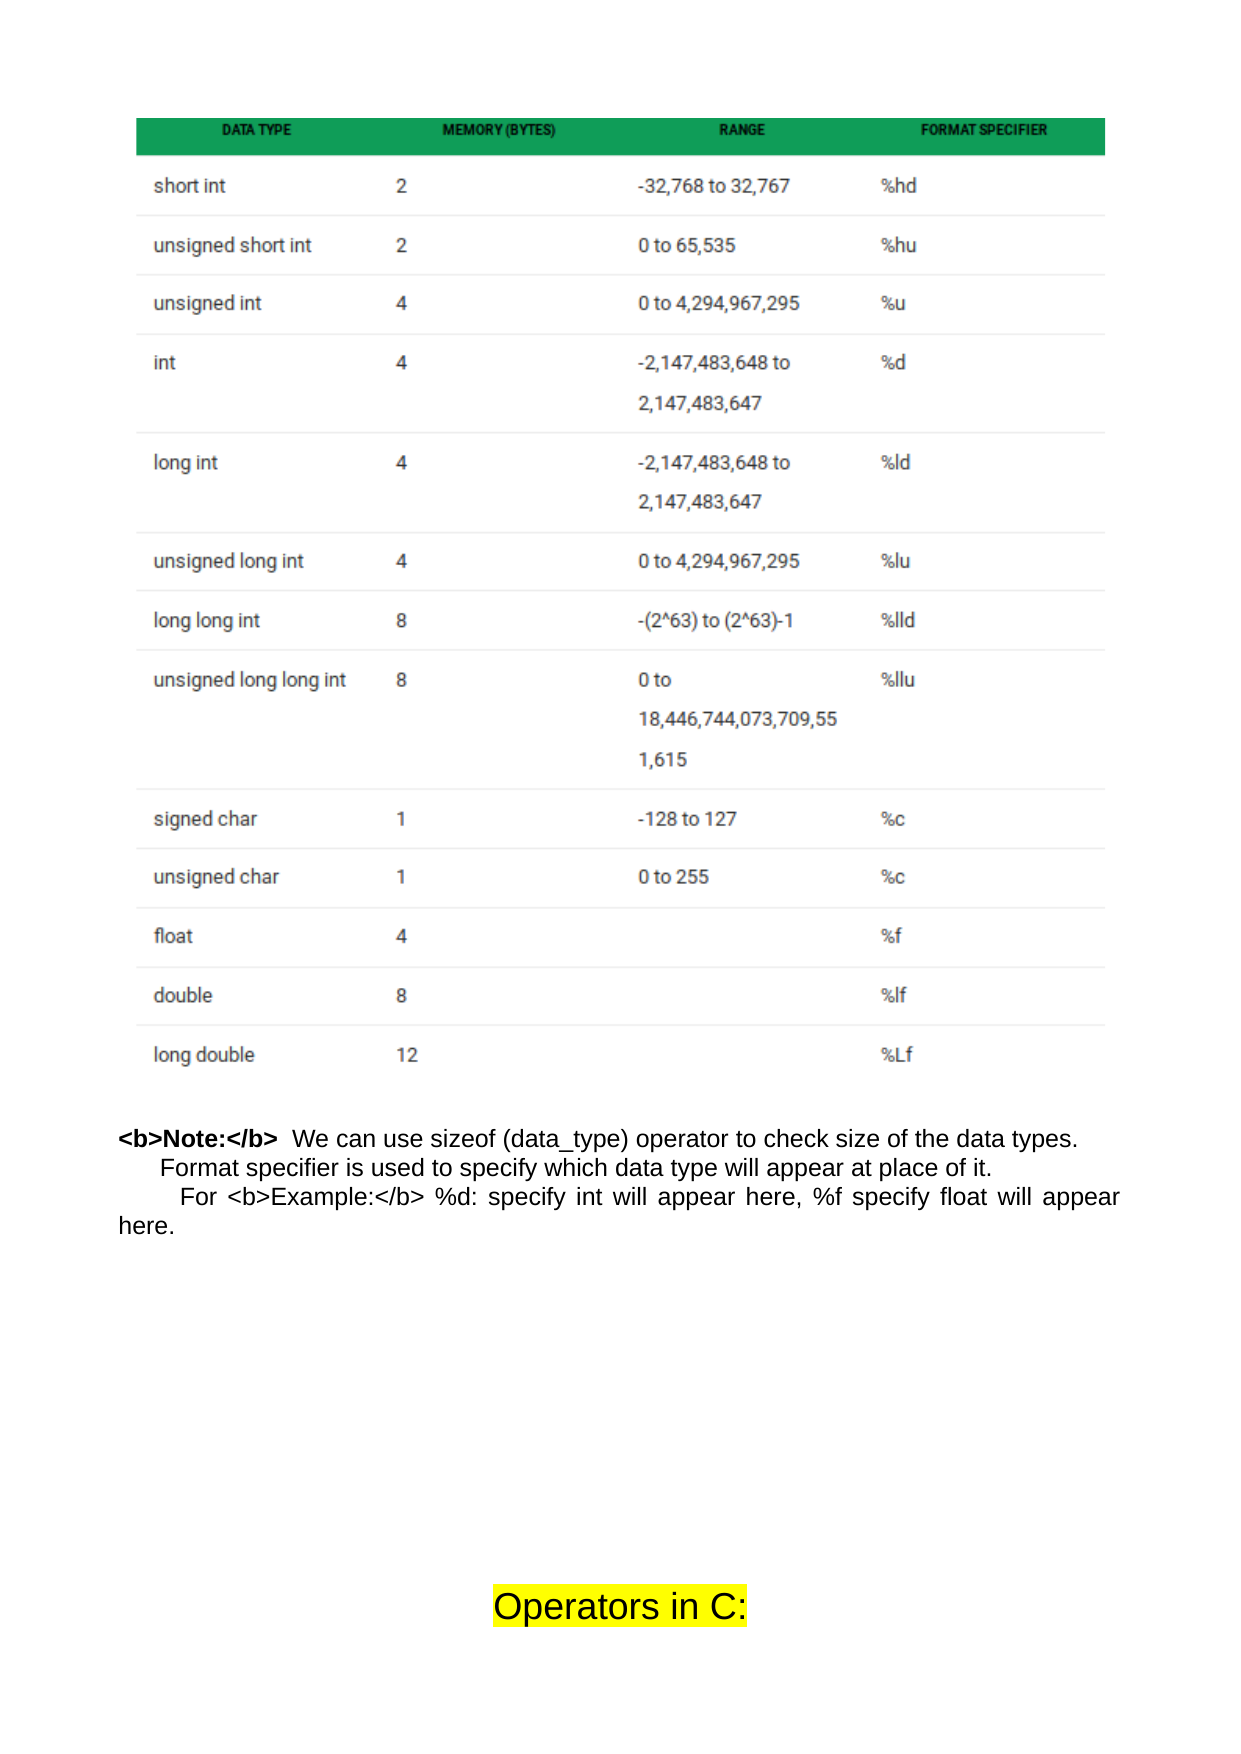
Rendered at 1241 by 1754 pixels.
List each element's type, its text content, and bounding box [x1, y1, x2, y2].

text Format specifier is used to specify which data type will appear at place of it. [118, 1153, 1122, 1182]
text Operators in C: [118, 1584, 1122, 1627]
text For <b>Example:</b> %d: specify int will appear here, %f specify float will appear here. [118, 1182, 1122, 1239]
text <b>Note:</b> We can use sizeof (data_type) operator to check size of the data types. [118, 1124, 1122, 1153]
